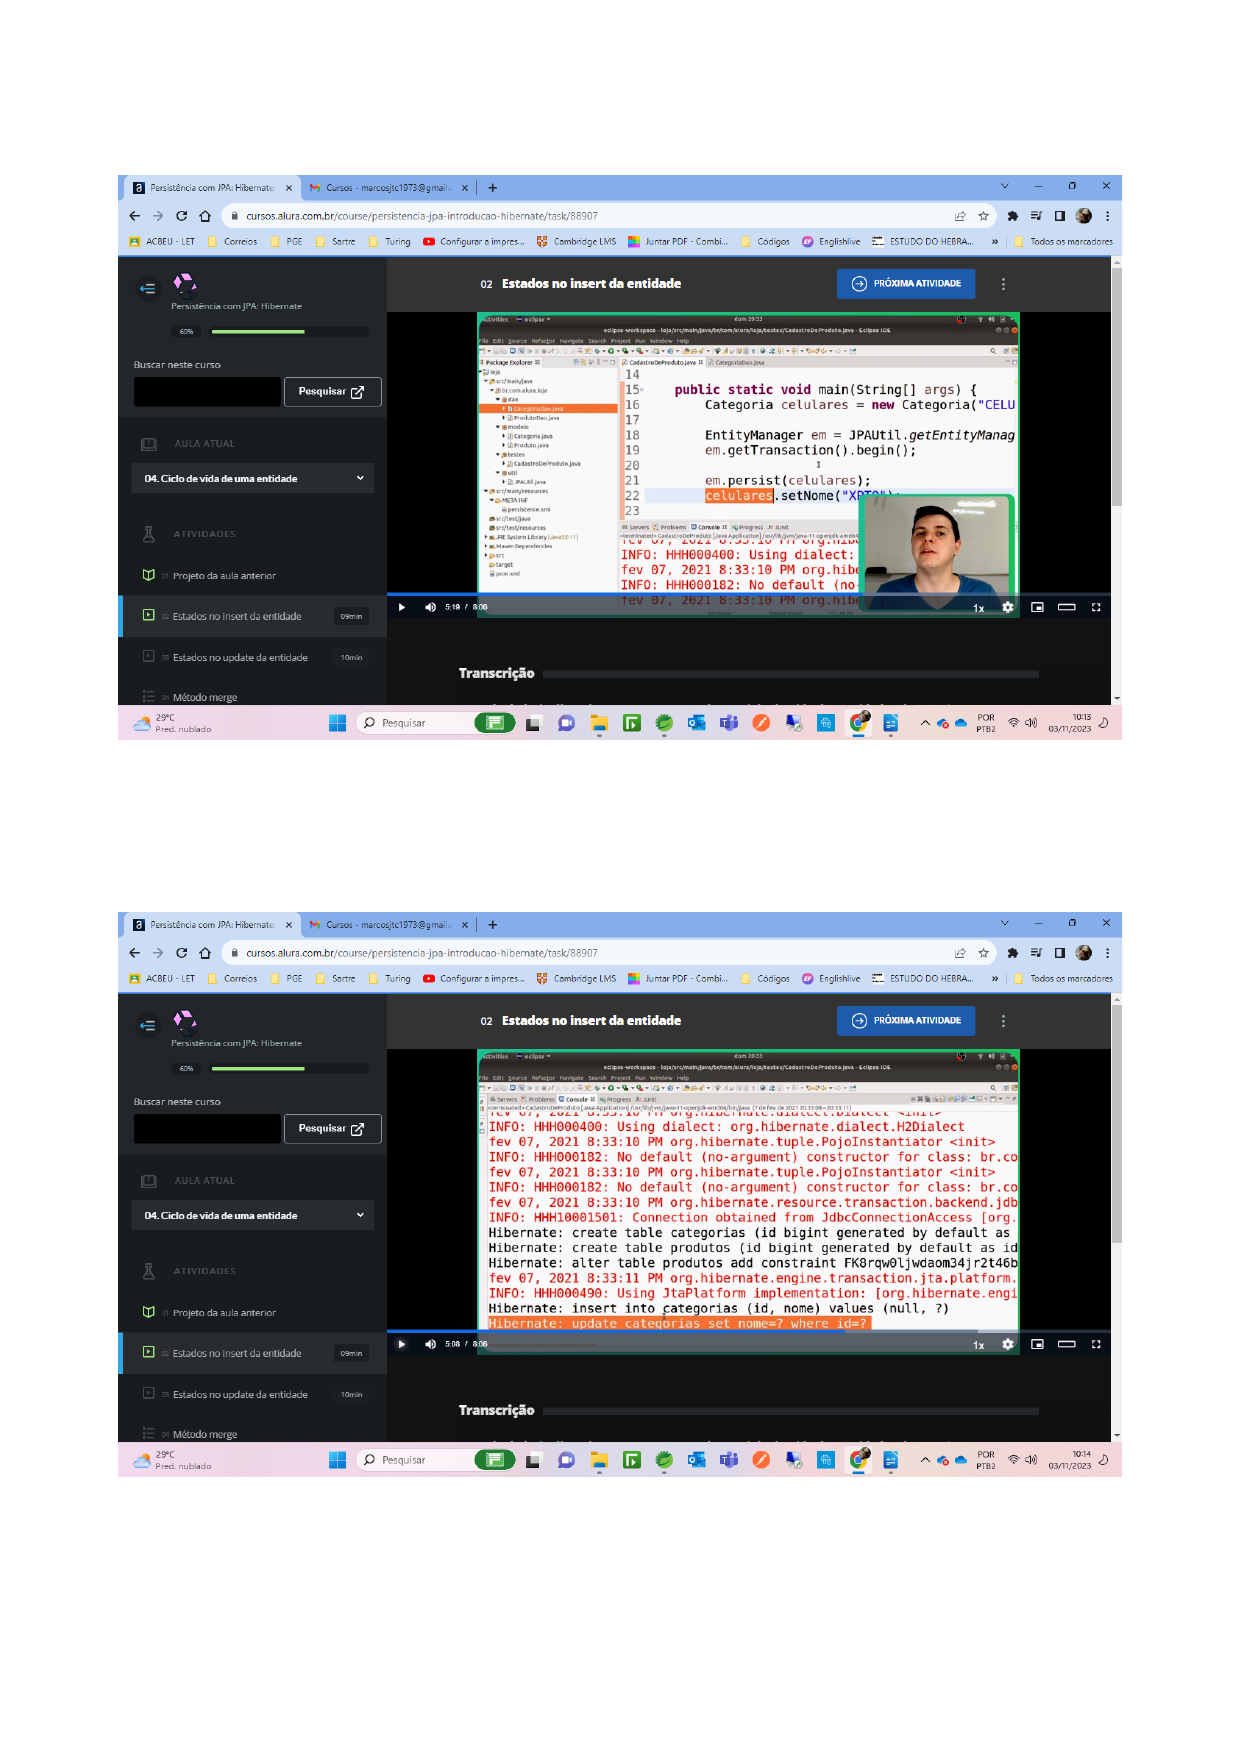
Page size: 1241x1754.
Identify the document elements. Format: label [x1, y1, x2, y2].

picture [118, 912, 1123, 1477]
picture [118, 175, 1123, 740]
